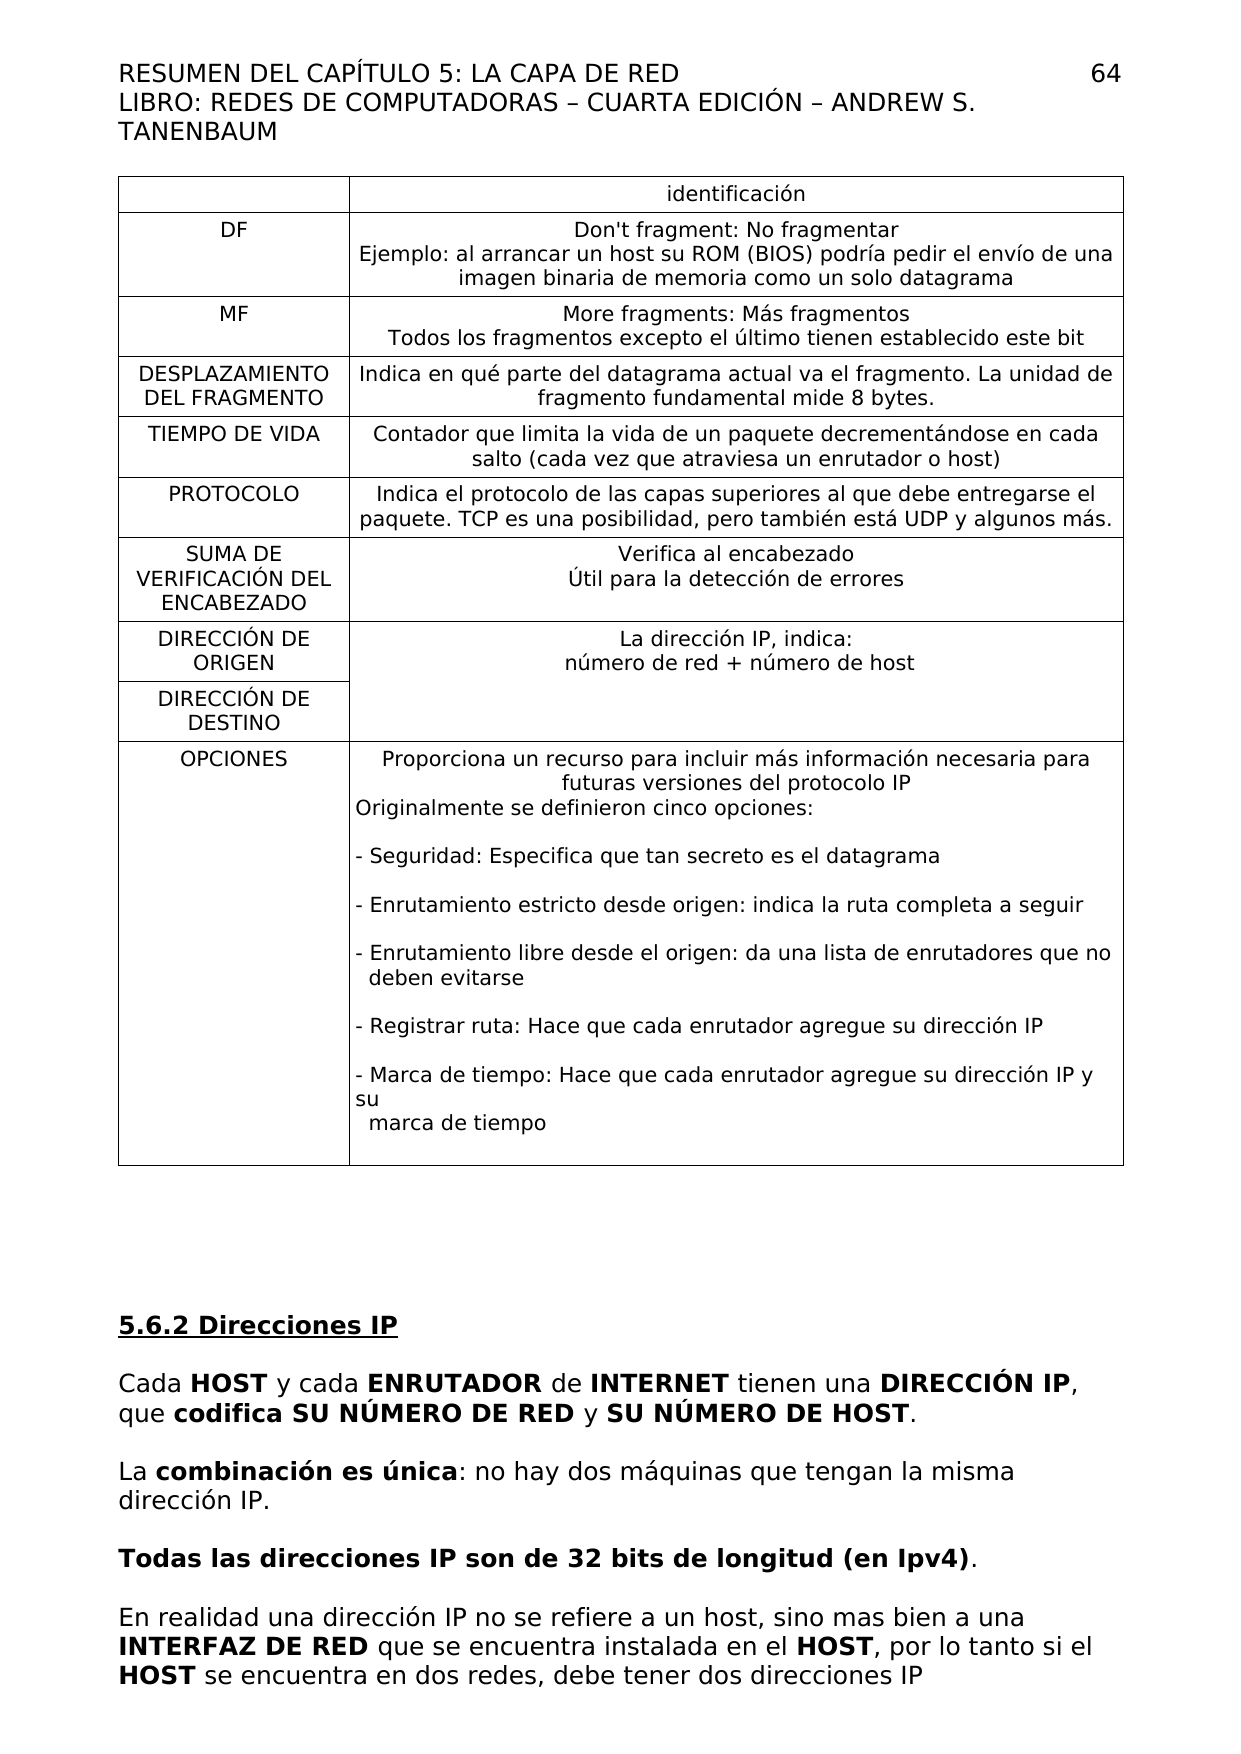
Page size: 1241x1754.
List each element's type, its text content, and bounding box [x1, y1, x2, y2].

table_cell DF [119, 213, 349, 296]
table_cell OPCIONES [119, 742, 349, 1165]
text La combinación es única: no hay dos máquinas que tengan la misma dirección IP. [118, 1457, 1122, 1516]
table_cell MF [119, 297, 349, 356]
table_cell Proporciona un recurso para incluir más información necesaria para futuras versiones del protocolo IP Originalmente se definieron cinco opciones: - Seguridad: Especifica que tan secreto es el datagrama - Enrutamiento estricto desde origen: indica la ruta completa a seguir - Enrutamiento libre desde el origen: da una lista de enrutadores que no deben evitarse - Registrar ruta: Hace que cada enrutador agregue su dirección IP - Marca de tiempo: Hace que cada enrutador agregue su dirección IP y su marca de tiempo [350, 742, 1123, 1165]
table_cell SUMA DE VERIFICACIÓN DEL ENCABEZADO [119, 538, 349, 621]
table_cell [119, 177, 349, 212]
table_cell Indica en qué parte del datagrama actual va el fragmento. La unidad de fragmento fundamental mide 8 bytes. [350, 357, 1123, 416]
table_cell DIRECCIÓN DE DESTINO [119, 682, 349, 741]
text 5.6.2 Direcciones IP [118, 1311, 1122, 1341]
table_cell More fragments: Más fragmentos Todos los fragmentos excepto el último tienen establecido este bit [350, 297, 1123, 356]
table_cell TIEMPO DE VIDA [119, 417, 349, 477]
text Cada HOST y cada ENRUTADOR de INTERNET tienen una DIRECCIÓN IP, que codifica SU NÚMERO DE RED y SU NÚMERO DE HOST. [118, 1370, 1122, 1428]
table_cell DESPLAZAMIENTO DEL FRAGMENTO [119, 357, 349, 416]
table_cell identificación [350, 177, 1123, 212]
table_cell PROTOCOLO [119, 478, 349, 537]
table_cell Contador que limita la vida de un paquete decrementándose en cada salto (cada vez que atraviesa un enrutador o host) [350, 417, 1123, 477]
table_cell La dirección IP, indica: número de red + número de host [350, 622, 1123, 741]
text En realidad una dirección IP no se refiere a un host, sino mas bien a una INTERFAZ DE RED que se encuentra instalada en el HOST, por lo tanto si el HOST se encuentra en dos redes, debe tener dos direcciones IP [118, 1603, 1122, 1691]
table_cell Don't fragment: No fragmentar Ejemplo: al arrancar un host su ROM (BIOS) podría pedir el envío de una imagen binaria de memoria como un solo datagrama [350, 213, 1123, 296]
text Todas las direcciones IP son de 32 bits de longitud (en Ipv4). [118, 1545, 1122, 1574]
table_cell Indica el protocolo de las capas superiores al que debe entregarse el paquete. TCP es una posibilidad, pero también está UDP y algunos más. [350, 478, 1123, 537]
table_header DIRECCIÓN DE ORIGEN [119, 622, 349, 681]
table_cell Verifica al encabezado Útil para la detección de errores [350, 538, 1123, 621]
